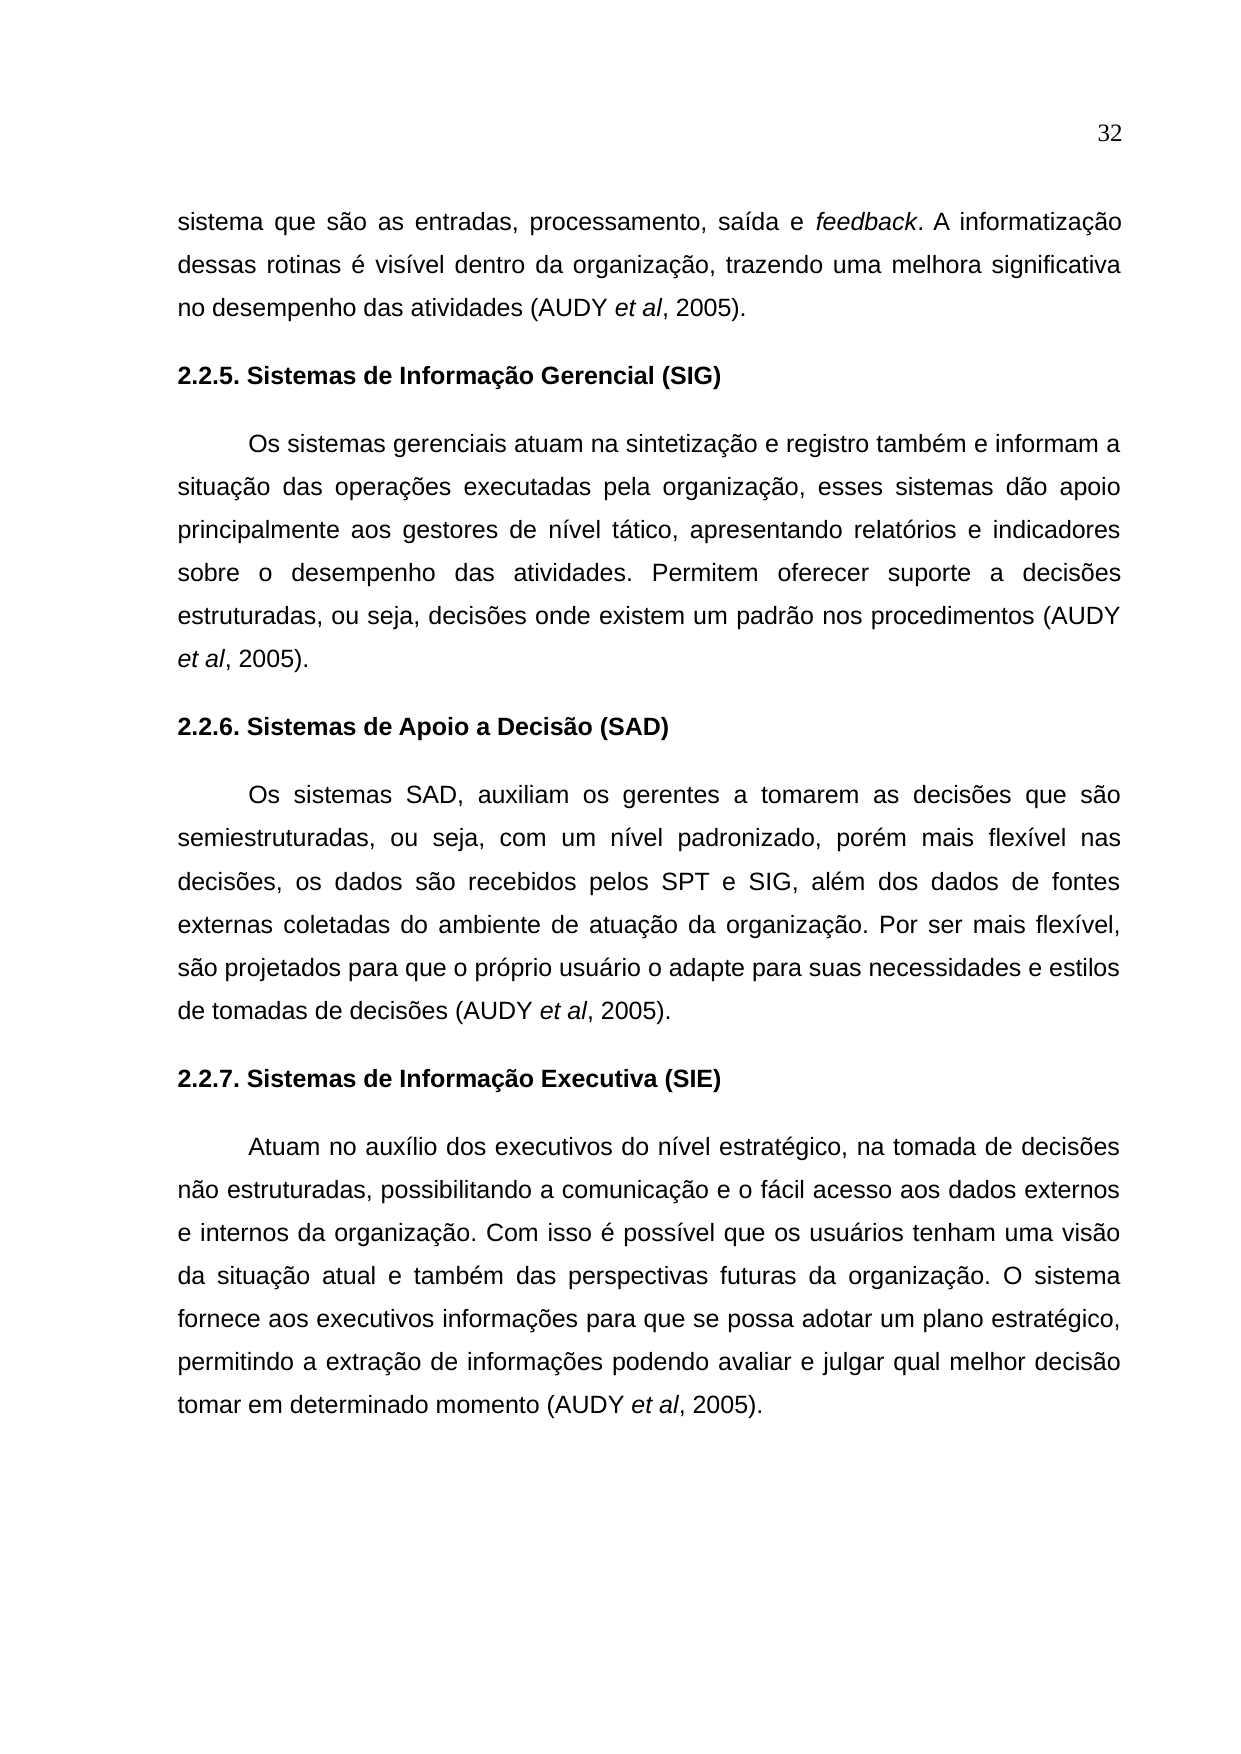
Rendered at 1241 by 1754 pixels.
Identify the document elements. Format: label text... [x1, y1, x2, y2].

text Os sistemas SAD, auxiliam os gerentes a tomarem as decisões que são semiestruturadas, ou seja, com um nível padronizado, porém mais flexível nas decisões, os dados são recebidos pelos SPT e SIG, além dos dados de fontes externas coletadas do ambiente de atuação da organização. Por ser mais flexível, são projetados para que o próprio usuário o adapte para suas necessidades e estilos de tomadas de decisões (AUDY et al, 2005). [177, 780, 1122, 1024]
subtitle 2.2.6. Sistemas de Apoio a Decisão (SAD) [177, 712, 1122, 741]
text sistema que são as entradas, processamento, saída e feedback. A informatização dessas rotinas é visível dentro da organização, trazendo uma melhora significativa no desempenho das atividades (AUDY et al, 2005). [177, 207, 1122, 322]
subtitle 2.2.5. Sistemas de Informação Gerencial (SIG) [177, 361, 1122, 389]
text Os sistemas gerenciais atuam na sintetização e registro também e informam a situação das operações executadas pela organização, esses sistemas dão apoio principalmente aos gestores de nível tático, apresentando relatórios e indicadores sobre o desempenho das atividades. Permitem oferecer suporte a decisões estruturadas, ou seja, decisões onde existem um padrão nos procedimentos (AUDY et al, 2005). [177, 429, 1122, 673]
subtitle 2.2.7. Sistemas de Informação Executiva (SIE) [177, 1064, 1122, 1092]
text Atuam no auxílio dos executivos do nível estratégico, na tomada de decisões não estruturadas, possibilitando a comunicação e o fácil acesso aos dados externos e internos da organização. Com isso é possível que os usuários tenham uma visão da situação atual e também das perspectivas futuras da organização. O sistema fornece aos executivos informações para que se possa adotar um plano estratégico, permitindo a extração de informações podendo avaliar e julgar qual melhor decisão tomar em determinado momento (AUDY et al, 2005). [177, 1132, 1122, 1419]
